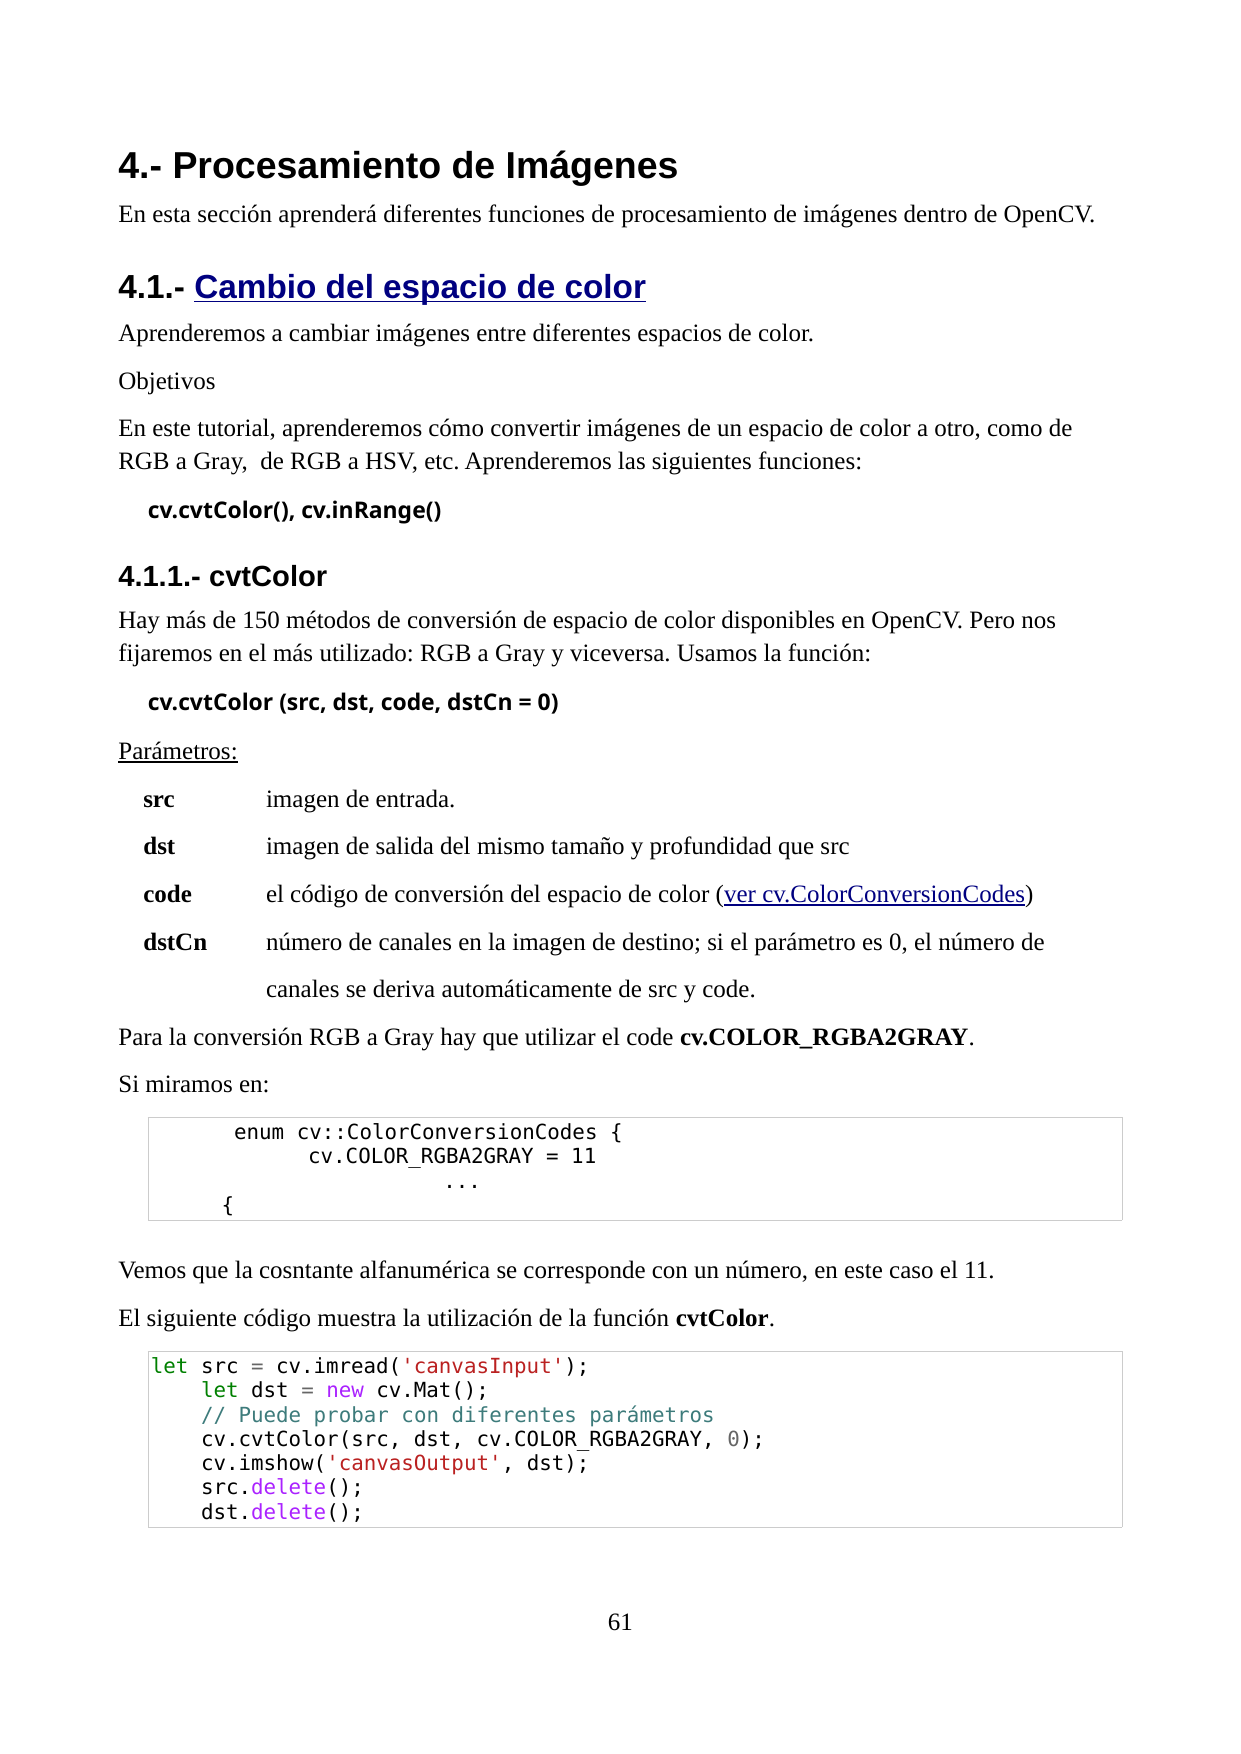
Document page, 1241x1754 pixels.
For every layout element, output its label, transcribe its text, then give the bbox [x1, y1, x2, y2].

text El siguiente código muestra la utilización de la función cvtColor. [118, 1303, 1122, 1332]
text src.delete(); [149, 1472, 1122, 1497]
text Hay más de 150 métodos de conversión de espacio de color disponibles en OpenCV. Pero nos fijaremos en el más utilizado: RGB a Gray y viceversa. Usamos la función: [118, 605, 1122, 667]
text cv.cvtColor(), cv.inRange() [148, 494, 1122, 525]
text canales se deriva automáticamente de src y code. [118, 974, 1122, 1003]
text Aprenderemos a cambiar imágenes entre diferentes espacios de color. [118, 318, 1122, 347]
subtitle cvtColor [118, 559, 1122, 593]
text En esta sección aprenderá diferentes funciones de procesamiento de imágenes dentro de OpenCV. [118, 199, 1122, 227]
text { [149, 1190, 1122, 1220]
text En este tutorial, aprenderemos cómo convertir imágenes de un espacio de color a otro, como de RGB a Gray, de RGB a HSV, etc. Aprenderemos las siguientes funciones: [118, 413, 1122, 475]
text code el código de conversión del espacio de color (ver cv.ColorConversionCodes) [118, 879, 1122, 908]
text let dst = new cv.Mat(); [149, 1375, 1122, 1399]
text cv.imshow('canvasOutput', dst); [149, 1448, 1122, 1472]
text dst imagen de salida del mismo tamaño y profundidad que src [118, 831, 1122, 860]
subtitle Cambio del espacio de color [118, 267, 1122, 306]
text enum cv::ColorConversionCodes { [149, 1118, 1122, 1141]
text Objetivos [118, 366, 1122, 394]
text // Puede probar con diferentes parámetros [149, 1399, 1122, 1424]
text cv.cvtColor(src, dst, cv.COLOR_RGBA2GRAY, 0); [149, 1424, 1122, 1448]
text cv.COLOR_RGBA2GRAY = 11 [149, 1141, 1122, 1166]
text Si miramos en: [118, 1069, 1122, 1098]
text dst.delete(); [149, 1497, 1122, 1527]
text dstCn número de canales en la imagen de destino; si el parámetro es 0, el número de [118, 927, 1122, 955]
text ... [149, 1166, 1122, 1190]
text let src = cv.imread('canvasInput'); [149, 1352, 1122, 1375]
text cv.cvtColor (src, dst, code, dstCn = 0) [148, 686, 1122, 717]
text Parámetros: [118, 736, 1122, 765]
subtitle Procesamiento de Imágenes [118, 143, 1122, 186]
text Para la conversión RGB a Gray hay que utilizar el code cv.COLOR_RGBA2GRAY. [118, 1022, 1122, 1051]
text src imagen de entrada. [118, 784, 1122, 813]
text Vemos que la cosntante alfanumérica se corresponde con un número, en este caso el 11. [118, 1256, 1122, 1284]
